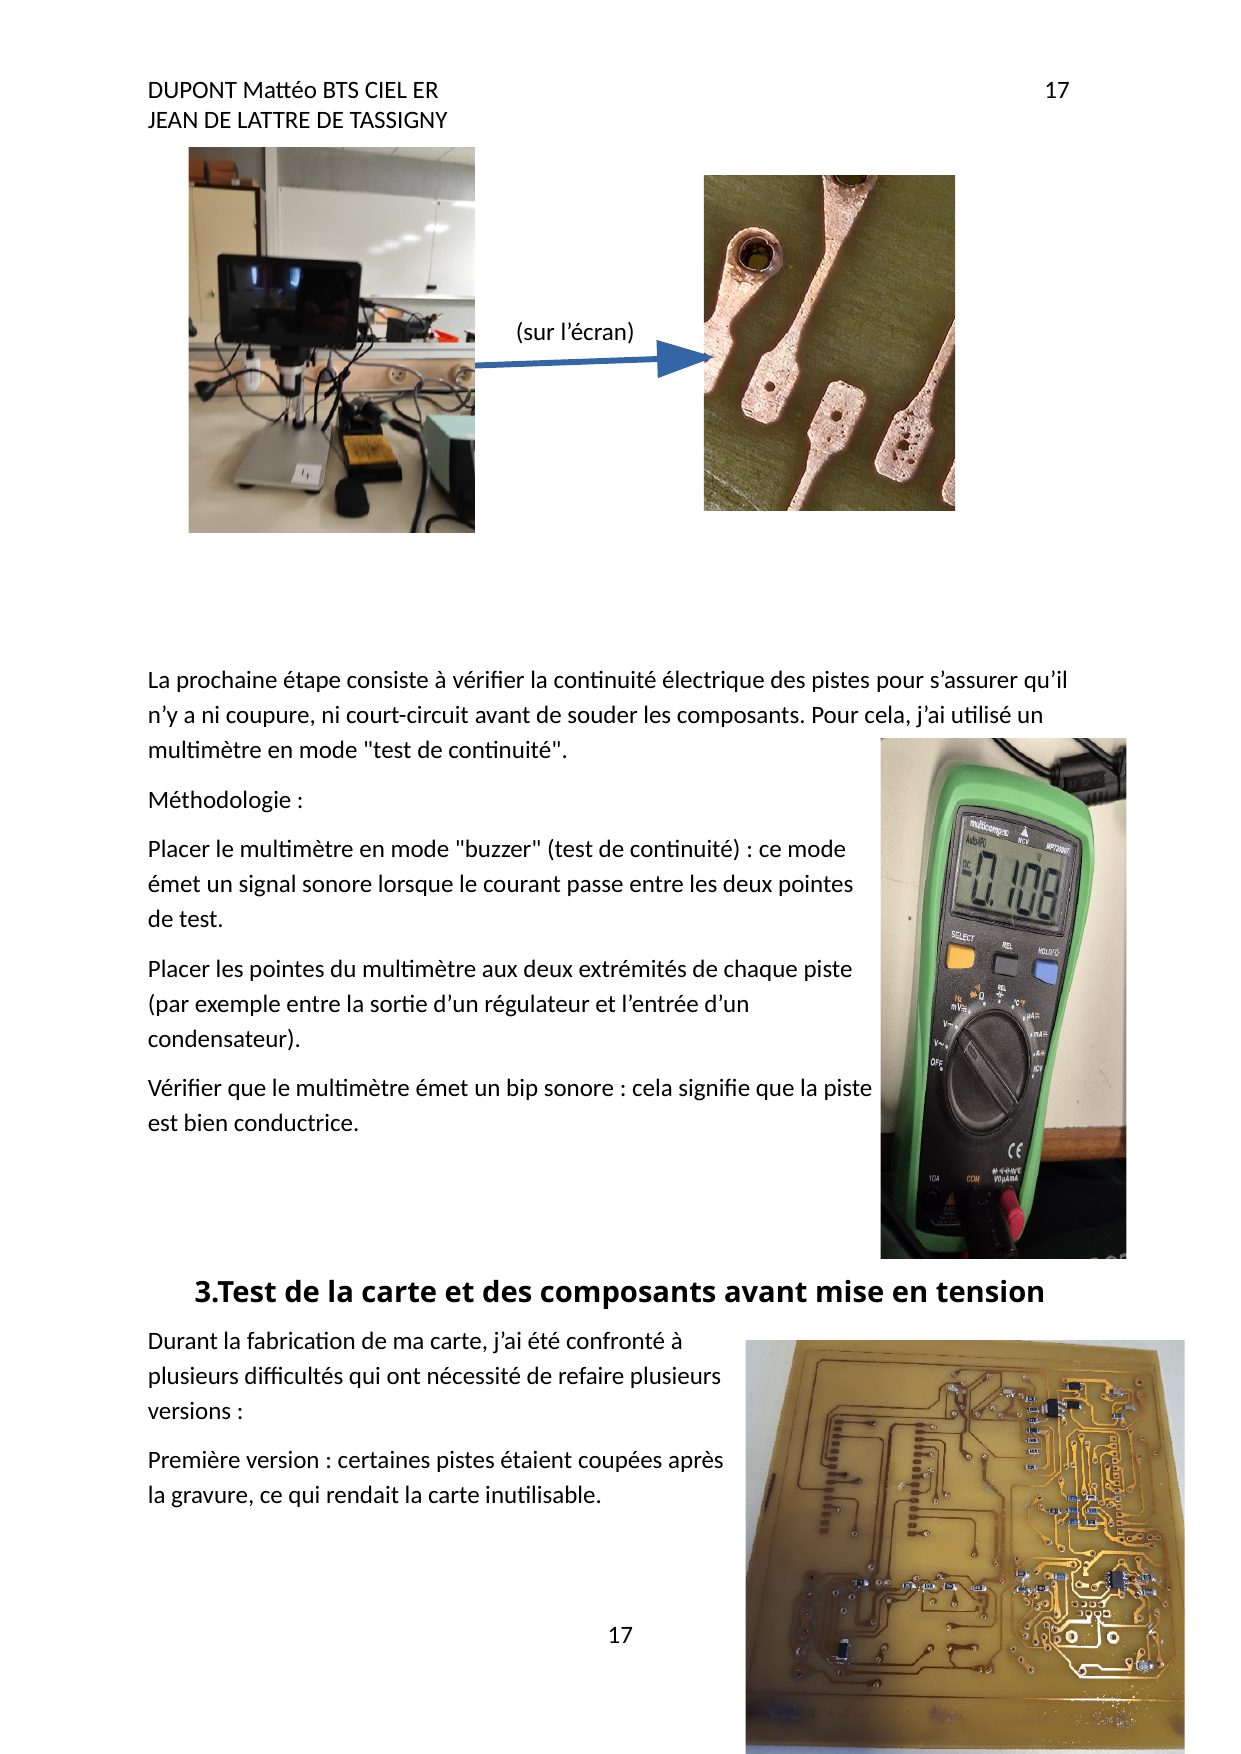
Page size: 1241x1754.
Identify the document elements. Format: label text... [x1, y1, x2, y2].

picture [880, 738, 1122, 1259]
text Première version : certaines pistes étaient coupées après la gravure, ce qui rendait la carte inutilisable. [148, 1445, 745, 1510]
picture [188, 147, 475, 533]
picture [745, 1340, 1185, 1754]
text Durant la fabrication de ma carte, j’ai été confronté à plusieurs difficultés qui ont nécessité de refaire plusieurs versions : [148, 1325, 1093, 1426]
text Placer le multimètre en mode "buzzer" (test de continuité) : ce mode émet un signal sonore lorsque le courant passe entre les deux pointes de test. [148, 833, 880, 934]
text Vérifier que le multimètre émet un bip sonore : cela signifie que la piste est bien conductrice. [148, 1073, 880, 1138]
picture [703, 175, 956, 511]
text Placer les pointes du multimètre aux deux extrémités de chaque piste (par exemple entre la sortie d’un régulateur et l’entrée d’un condensateur). [148, 953, 880, 1053]
text La prochaine étape consiste à vérifier la continuité électrique des pistes pour s’assurer qu’il n’y a ni coupure, ni court-circuit avant de souder les composants. Pour cela, j’ai utilisé un multimètre en mode "test de continuité". [148, 664, 1093, 765]
subtitle 3.Test de la carte et des composants avant mise en tension [148, 1271, 1093, 1311]
text Méthodologie : [148, 784, 880, 814]
